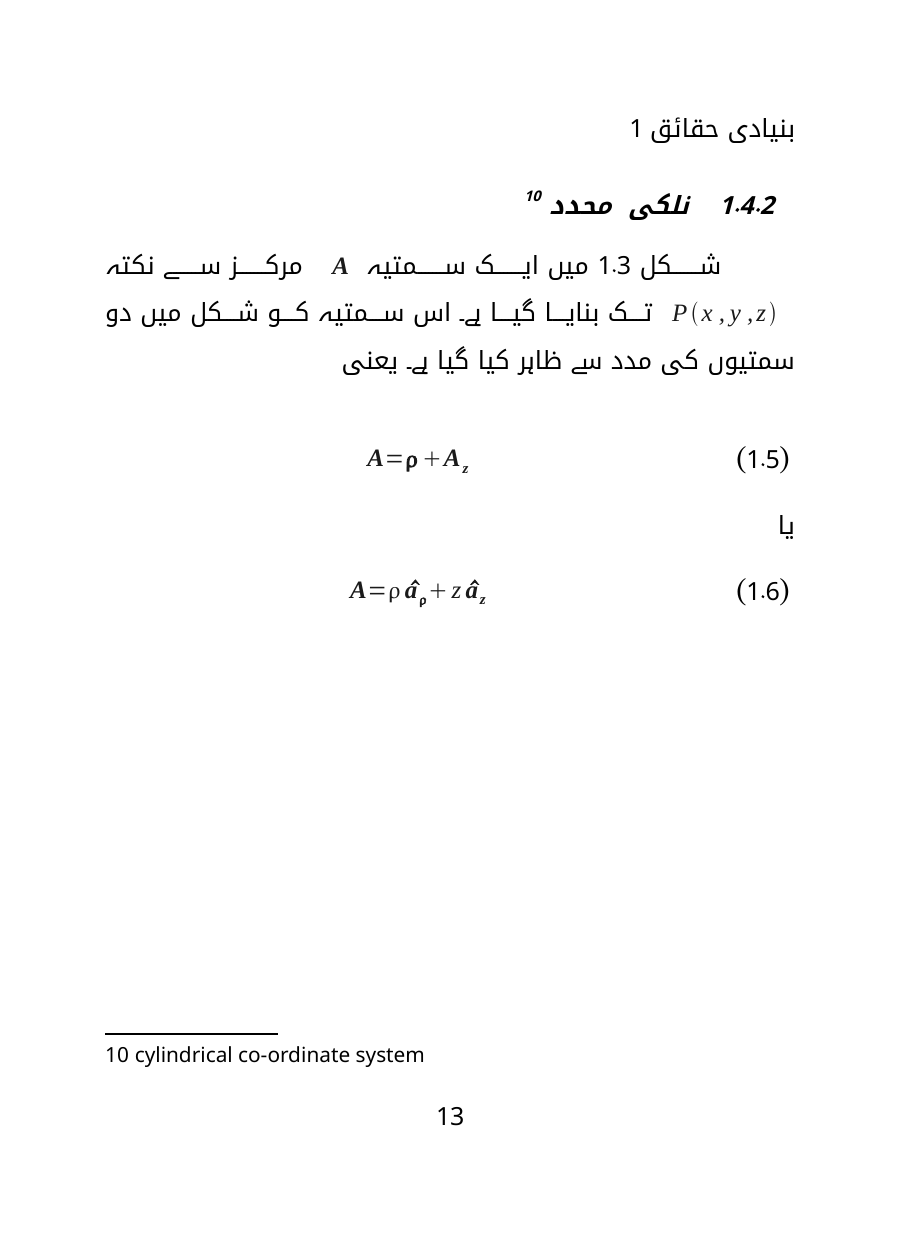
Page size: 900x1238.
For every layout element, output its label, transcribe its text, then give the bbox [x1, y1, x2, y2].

list cylindrical co-ordinate system [105, 1040, 795, 1068]
table_header [105, 431, 718, 502]
text یا [105, 502, 795, 550]
text شکل 1.3 میں ایک سمتیہ مرکز سے نکتہ تک بنایا گیا ہے۔ اس سمتیہ کو شکل میں دو سمتیوں کی مدد سے ظاہر کیا گیا ہے۔ یعنی [105, 242, 795, 384]
table_header (1.6) [718, 562, 795, 634]
subtitle نلکی محدد [105, 182, 718, 230]
table_header (1.5) [718, 431, 795, 502]
table_header [105, 562, 718, 634]
